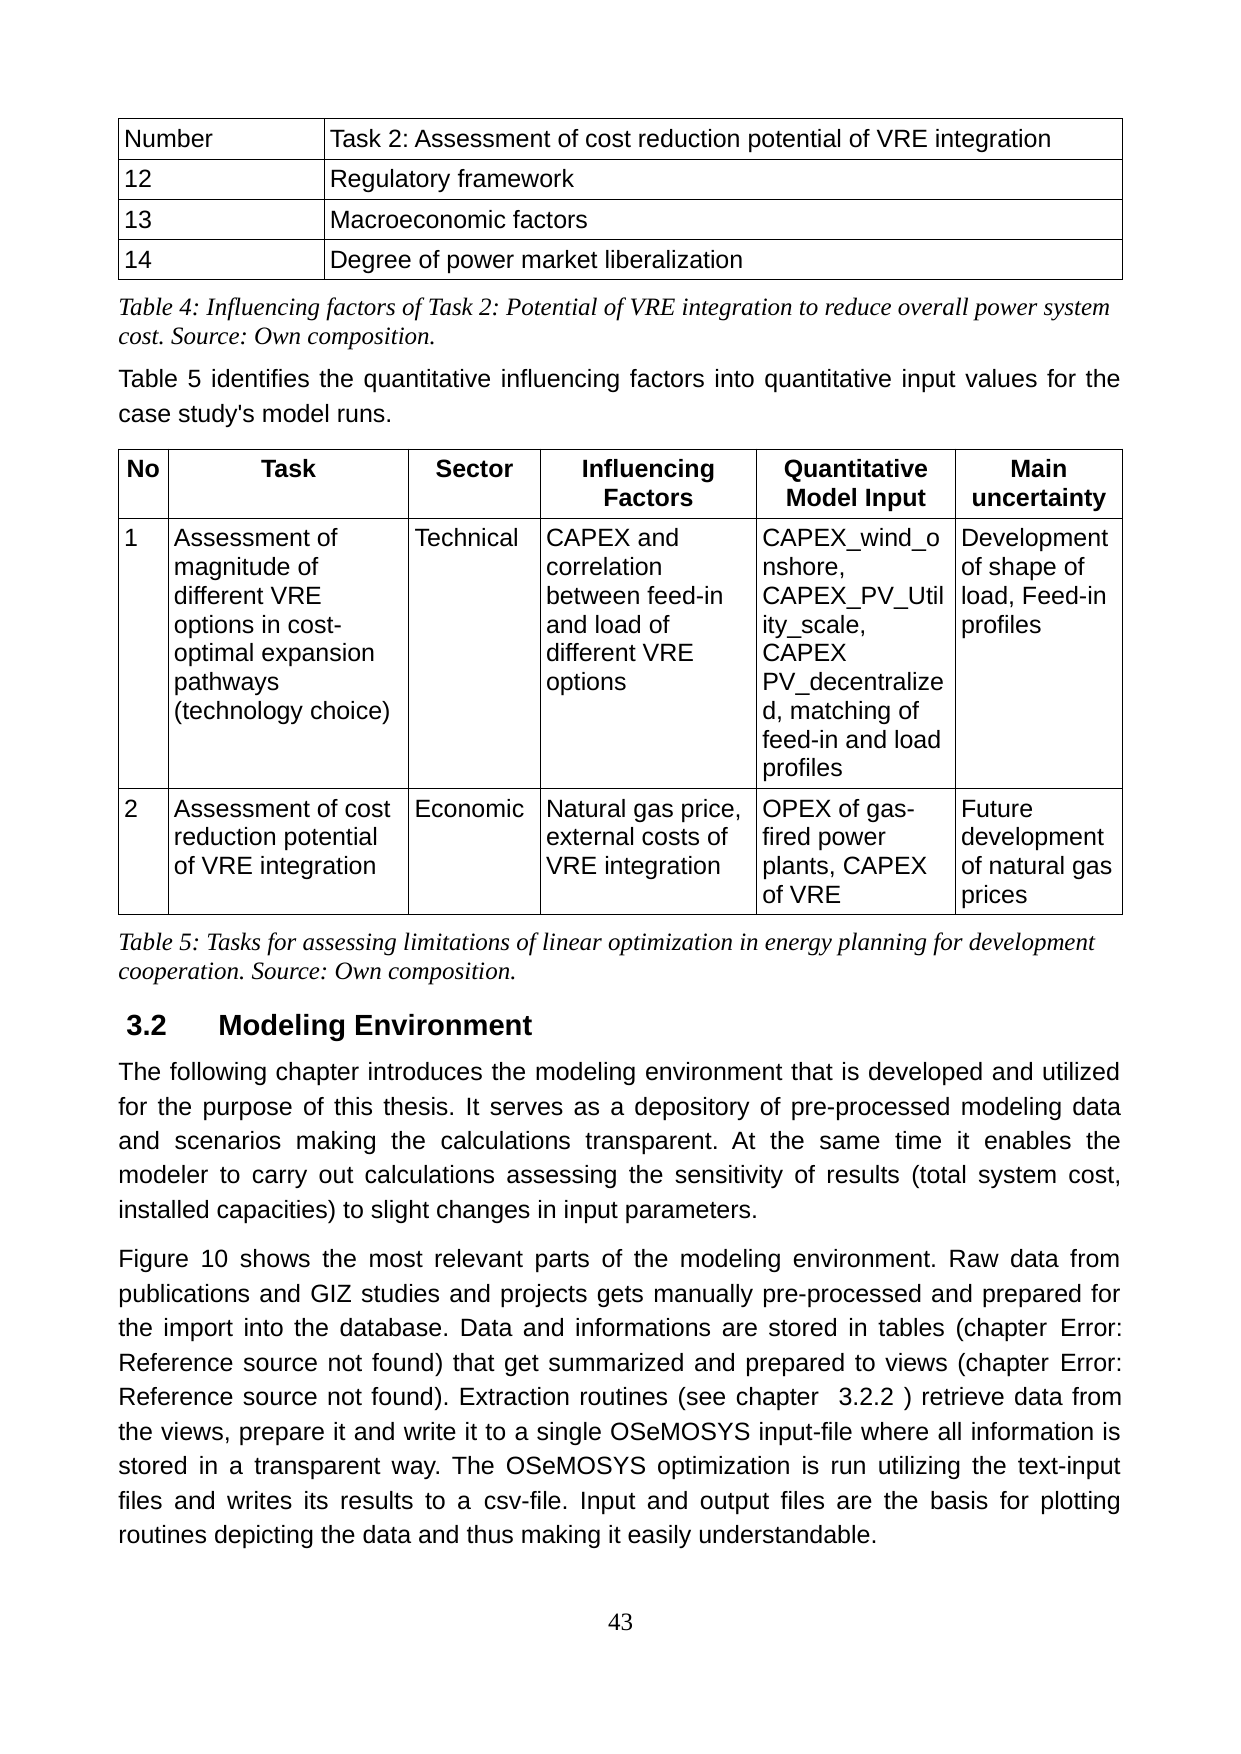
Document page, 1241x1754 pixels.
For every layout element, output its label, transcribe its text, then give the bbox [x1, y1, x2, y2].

table_header No [119, 450, 168, 517]
subtitle Modeling Environment [118, 1008, 1122, 1042]
table_cell Economic [409, 789, 540, 914]
text Figure 10 shows the most relevant parts of the modeling environment. Raw data from publications and GIZ studies and projects gets manually pre-processed and prepared for the import into the database. Data and informations are stored in tables (chapter Error: Reference source not found) that get summarized and prepared to views (chapter Error: Reference source not found). Extraction routines (see chapter 3.2.2) retrieve data from the views, prepare it and write it to a single OSeMOSYS input-file where all information is stored in a transparent way. The OSeMOSYS optimization is run utilizing the text-input files and writes its results to a csv-file. Input and output files are the basis for plotting routines depicting the data and thus making it easily understandable. [118, 1244, 1122, 1549]
table_cell 12 [119, 160, 324, 199]
table_cell Macroeconomic factors [325, 200, 1122, 239]
table_header Sector [409, 450, 540, 517]
list Table 5 identifies the quantitative influencing factors into quantitative input values for the case study's model runs. [118, 364, 1122, 428]
table_cell Assessment of magnitude of different VRE options in cost-optimal expansion pathways (technology choice) [169, 519, 408, 788]
table_cell Assessment of cost reduction potential of VRE integration [169, 789, 408, 914]
table_cell Regulatory framework [325, 160, 1122, 199]
table_cell CAPEX_wind_onshore, CAPEX_PV_Utility_scale, CAPEX PV_decentralized, matching of feed-in and load profiles [757, 519, 955, 788]
table_cell Natural gas price, external costs of VRE integration [541, 789, 756, 914]
table_header Quantitative Model Input [757, 450, 955, 517]
text Table 5: Tasks for assessing limitations of linear optimization in energy planning for development cooperation. Source: Own composition. [118, 927, 1122, 984]
table_cell CAPEX and correlation between feed-in and load of different VRE options [541, 519, 756, 788]
table_cell Future development of natural gas prices [956, 789, 1122, 914]
list The following chapter introduces the modeling environment that is developed and utilized for the purpose of this thesis. It serves as a depository of pre-processed modeling data and scenarios making the calculations transparent. At the same time it enables the modeler to carry out calculations assessing the sensitivity of results (total system cost, installed capacities) to slight changes in input parameters. [118, 1057, 1122, 1224]
table_header Task 2: Assessment of cost reduction potential of VRE integration [325, 119, 1122, 158]
table_header Influencing Factors [541, 450, 756, 517]
table_cell OPEX of gas-fired power plants, CAPEX of VRE [757, 789, 955, 914]
table_cell Development of shape of load, Feed-in profiles [956, 519, 1122, 788]
table_cell 13 [119, 200, 324, 239]
text Table 4: Influencing factors of Task 2: Potential of VRE integration to reduce overall power system cost. Source: Own composition. [118, 292, 1122, 349]
table_cell 2 [119, 789, 168, 914]
table_cell Technical [409, 519, 540, 788]
table_header Task [169, 450, 408, 517]
table_cell 14 [119, 240, 324, 279]
table_header Main uncertainty [956, 450, 1122, 517]
table_cell Degree of power market liberalization [325, 240, 1122, 279]
table_header Number [119, 119, 324, 158]
table_cell 1 [119, 519, 168, 788]
